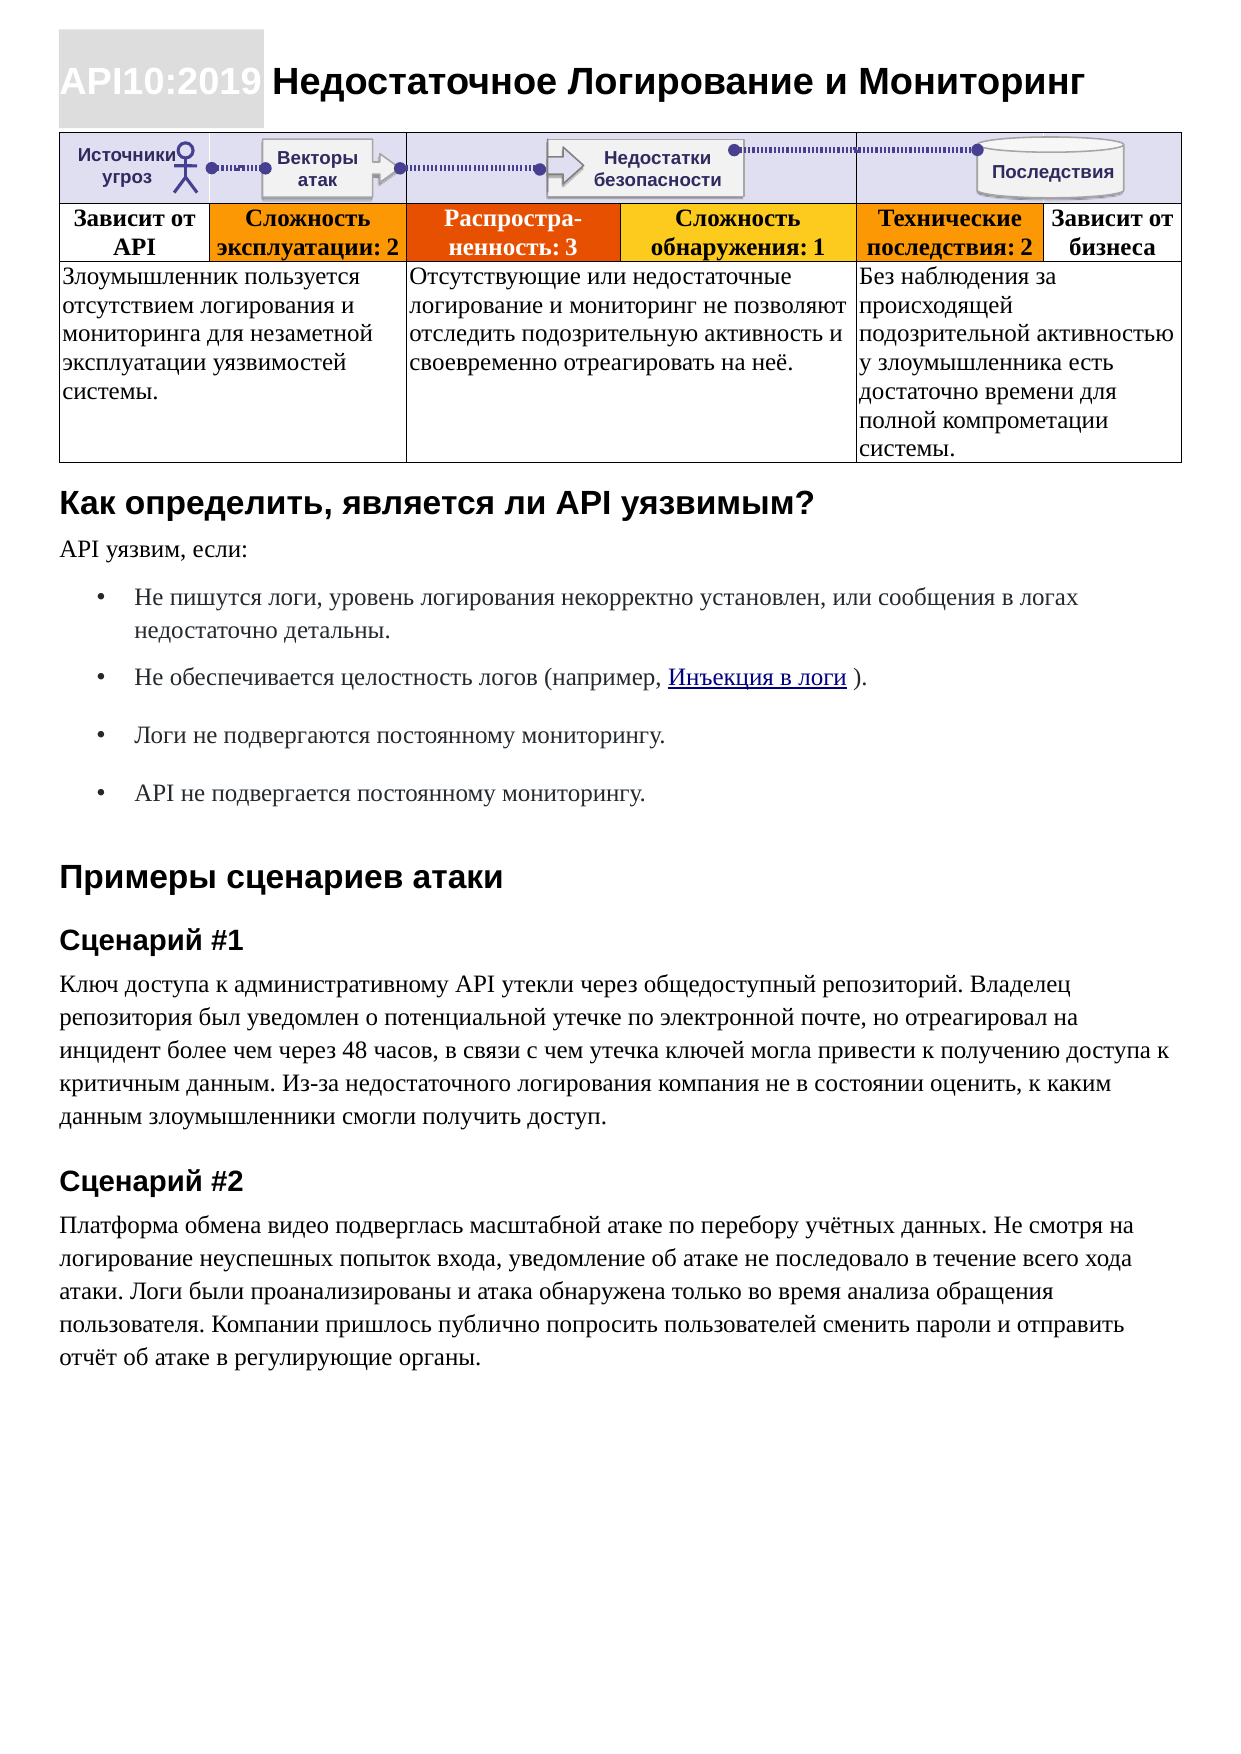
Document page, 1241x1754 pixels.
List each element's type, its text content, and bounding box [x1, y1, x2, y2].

subtitle Сценарий #1 [59, 923, 1181, 957]
table_header [407, 133, 620, 203]
table_cell Злоумышленник пользуется отсутствием логирования и мониторинга для незаметной эксплуатации уязвимостей системы. [60, 262, 406, 462]
table_cell Без наблюдения за происходящей подозрительной активностью у злоумышленника есть достаточно времени для полной компрометации системы. [857, 262, 1181, 462]
list Не обеспечивается целостность логов (например, Инъекция в логи ). [97, 662, 1181, 691]
table_cell Зависит от API [60, 204, 209, 261]
text Платформа обмена видео подверглась масштабной атаке по перебору учётных данных. Не смотря на логирование неуспешных попыток входа, уведомление об атаке не последовало в течение всего хода атаки. Логи были проанализированы и атака обнаружена только во время анализа обращения пользователя. Компании пришлось публично попросить пользователей сменить пароли и отправить отчёт об атаке в регулирующие органы. [59, 1210, 1181, 1371]
table_cell Технические последствия: 2 [857, 204, 1043, 261]
list Логи не подвергаются постоянному мониторингу. [97, 721, 1181, 749]
table_cell Зависит от бизнеса [1044, 204, 1181, 261]
table_cell Распростра-ненность: 3 [407, 204, 620, 261]
subtitle Сценарий #2 [59, 1164, 1181, 1197]
table_cell Сложность эксплуатации: 2 [210, 204, 406, 261]
list API не подвергается постоянному мониторингу. [97, 778, 1181, 807]
table_header [210, 133, 406, 203]
table_header [620, 133, 856, 203]
subtitle Примеры сценариев атаки [59, 857, 1181, 896]
table_header [1044, 133, 1181, 203]
table_header [60, 133, 209, 203]
table_cell Отсутствующие или недостаточные логирование и мониторинг не позволяют отследить подозрительную активность и своевременно отреагировать на неё. [407, 262, 856, 462]
table_cell Сложность обнаружения: 1 [621, 204, 856, 261]
list Не пишутся логи, уровень логирования некорректно установлен, или сообщения в логах недостаточно детальны. [97, 582, 1181, 644]
text API уязвим, если: [59, 534, 1181, 563]
subtitle Как определить, является ли API уязвимым? [59, 483, 1181, 522]
table_header [857, 133, 1043, 203]
text Ключ доступа к административному API утекли через общедоступный репозиторий. Владелец репозитория был уведомлен о потенциальной утечке по электронной почте, но отреагировал на инцидент более чем через 48 часов, в связи с чем утечка ключей могла привести к получению доступа к критичным данным. Из-за недостаточного логирования компания не в состоянии оценить, к каким данным злоумышленники смогли получить доступ. [59, 969, 1181, 1130]
